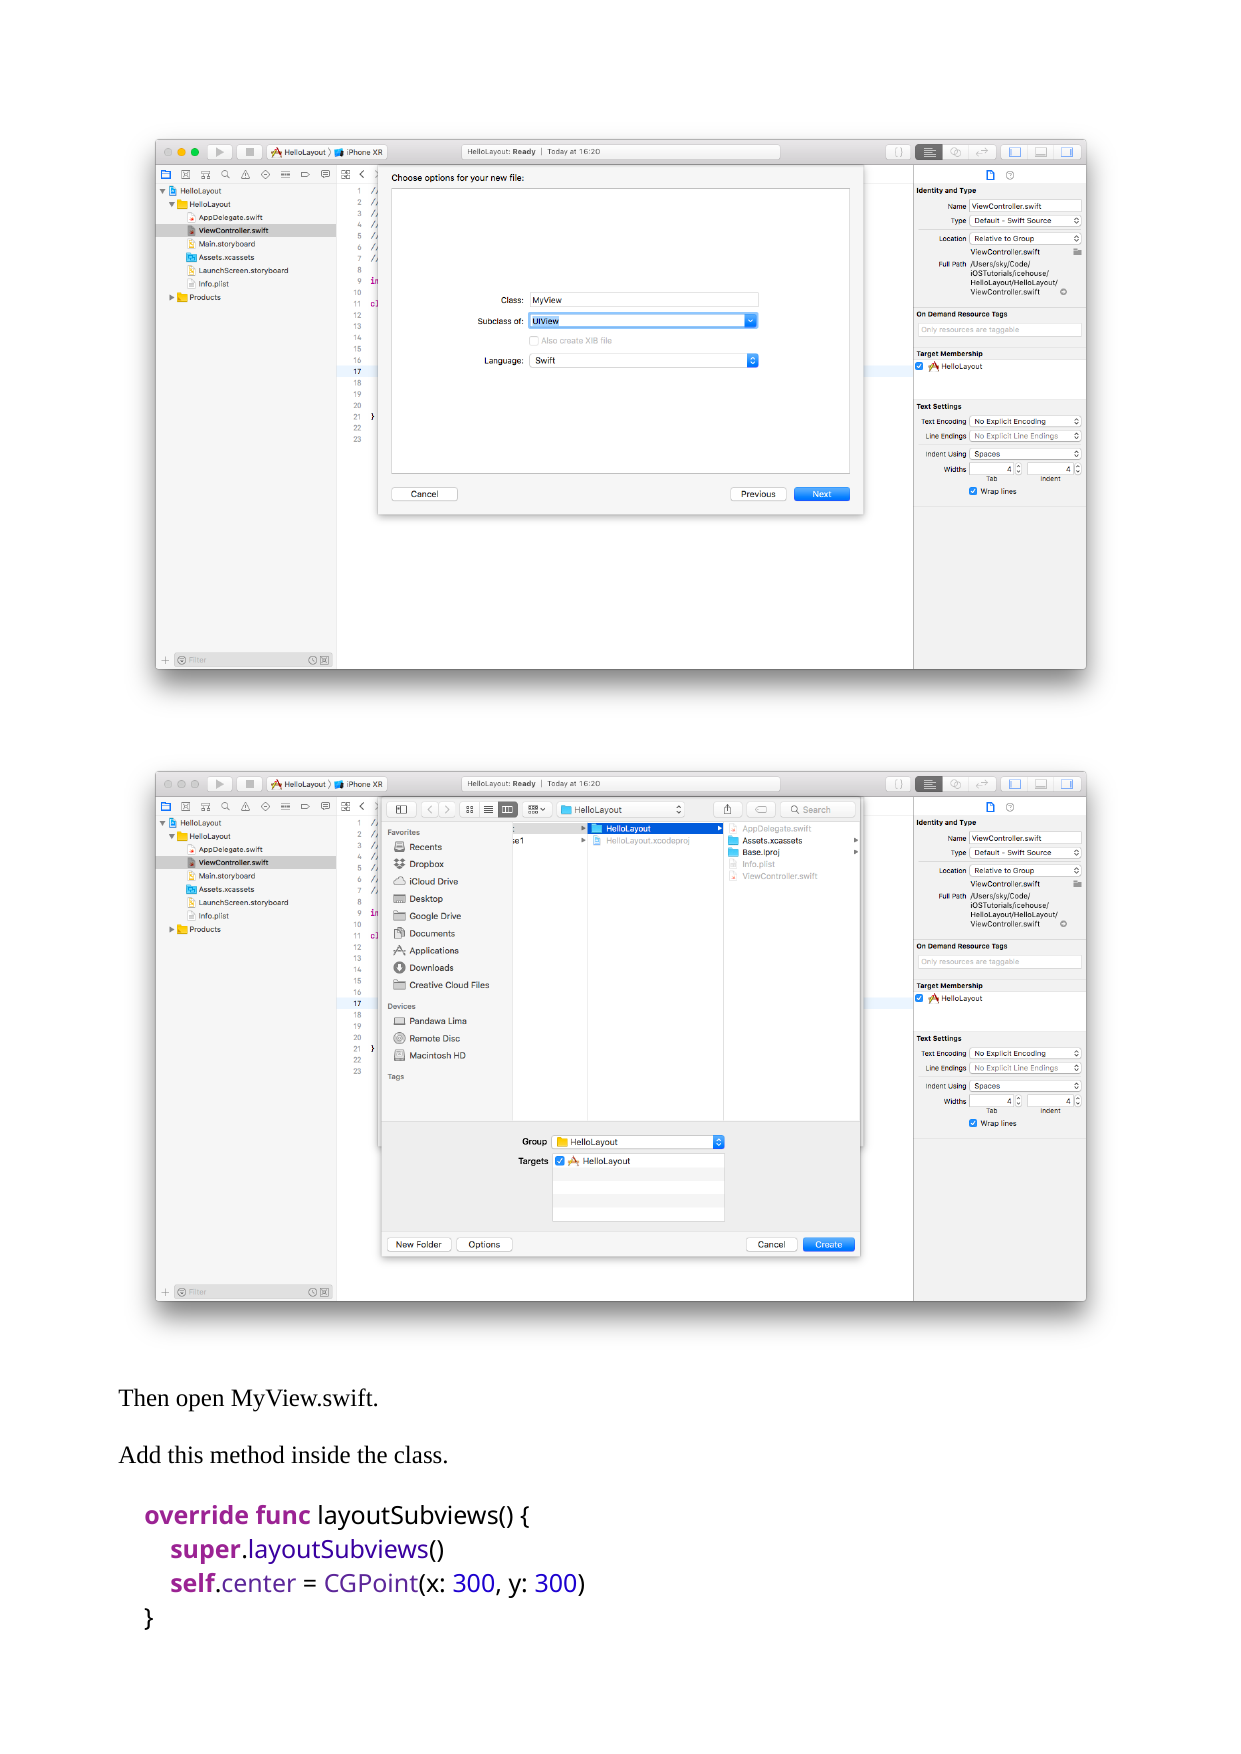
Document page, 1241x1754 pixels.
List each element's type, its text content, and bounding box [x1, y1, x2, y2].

text Add this method inside the class. [118, 1440, 1122, 1469]
picture [118, 750, 1123, 1354]
text self.center = CGPoint(x: 300, y: 300) [118, 1566, 1122, 1600]
text super.layoutSubviews() [118, 1532, 1122, 1566]
text override func layoutSubviews() { [118, 1498, 1122, 1532]
picture [118, 118, 1123, 722]
text Then open MyView.swift. [118, 1383, 1122, 1411]
text } [118, 1600, 1122, 1634]
